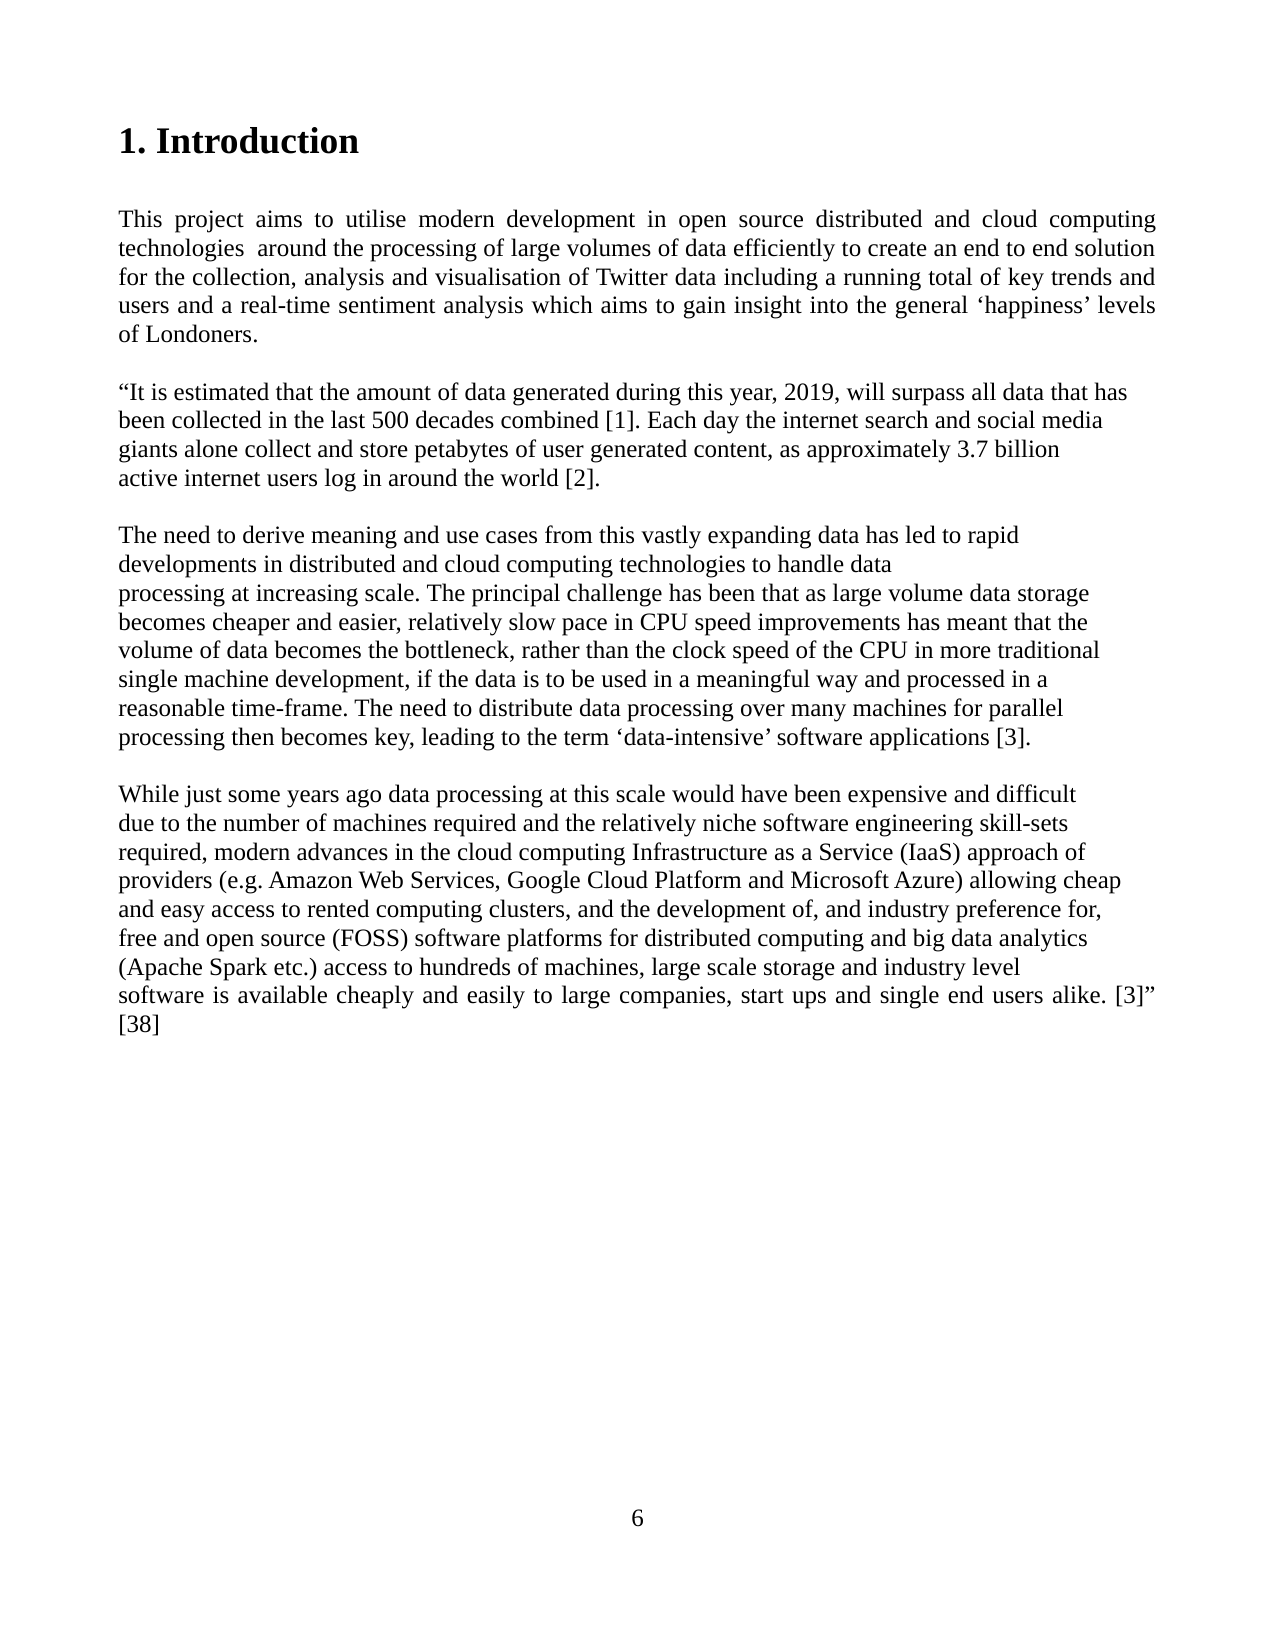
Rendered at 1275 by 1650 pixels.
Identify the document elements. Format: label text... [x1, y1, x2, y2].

text processing at increasing scale. The principal challenge has been that as large volume data storage [118, 578, 1157, 607]
text The need to derive meaning and use cases from this vastly expanding data has led to rapid [118, 521, 1157, 549]
text software is available cheaply and easily to large companies, start ups and single end users alike. [3]” [38] [118, 981, 1157, 1038]
text giants alone collect and store petabytes of user generated content, as approximately 3.7 billion [118, 434, 1157, 463]
text volume of data becomes the bottleneck, rather than the clock speed of the CPU in more traditional [118, 636, 1157, 664]
text free and open source (FOSS) software platforms for distributed computing and big data analytics [118, 923, 1157, 952]
text single machine development, if the data is to be used in a meaningful way and processed in a [118, 664, 1157, 693]
text providers (e.g. Amazon Web Services, Google Cloud Platform and Microsoft Azure) allowing cheap [118, 866, 1157, 894]
text due to the number of machines required and the relatively niche software engineering skill-sets [118, 808, 1157, 837]
text This project aims to utilise modern development in open source distributed and cloud computing technologies around the processing of large volumes of data efficiently to create an end to end solution for the collection, analysis and visualisation of Twitter data including a running total of key trends and users and a real-time sentiment analysis which aims to gain insight into the general ‘happiness’ levels of Londoners. [118, 204, 1157, 348]
text becomes cheaper and easier, relatively slow pace in CPU speed improvements has meant that the [118, 607, 1157, 636]
text developments in distributed and cloud computing technologies to handle data [118, 549, 1157, 578]
text been collected in the last 500 decades combined [1]. Each day the internet search and social media [118, 406, 1157, 434]
text (Apache Spark etc.) access to hundreds of machines, large scale storage and industry level [118, 952, 1157, 981]
text required, modern advances in the cloud computing Infrastructure as a Service (IaaS) approach of [118, 837, 1157, 866]
text active internet users log in around the world [2]. [118, 463, 1157, 492]
text processing then becomes key, leading to the term ‘data-intensive’ software applications [3]. [118, 722, 1157, 751]
text reasonable time-frame. The need to distribute data processing over many machines for parallel [118, 693, 1157, 722]
text and easy access to rented computing clusters, and the development of, and industry preference for, [118, 894, 1157, 923]
text “It is estimated that the amount of data generated during this year, 2019, will surpass all data that has [118, 377, 1157, 406]
text 1. Introduction [118, 118, 1157, 161]
text While just some years ago data processing at this scale would have been expensive and difficult [118, 779, 1157, 808]
